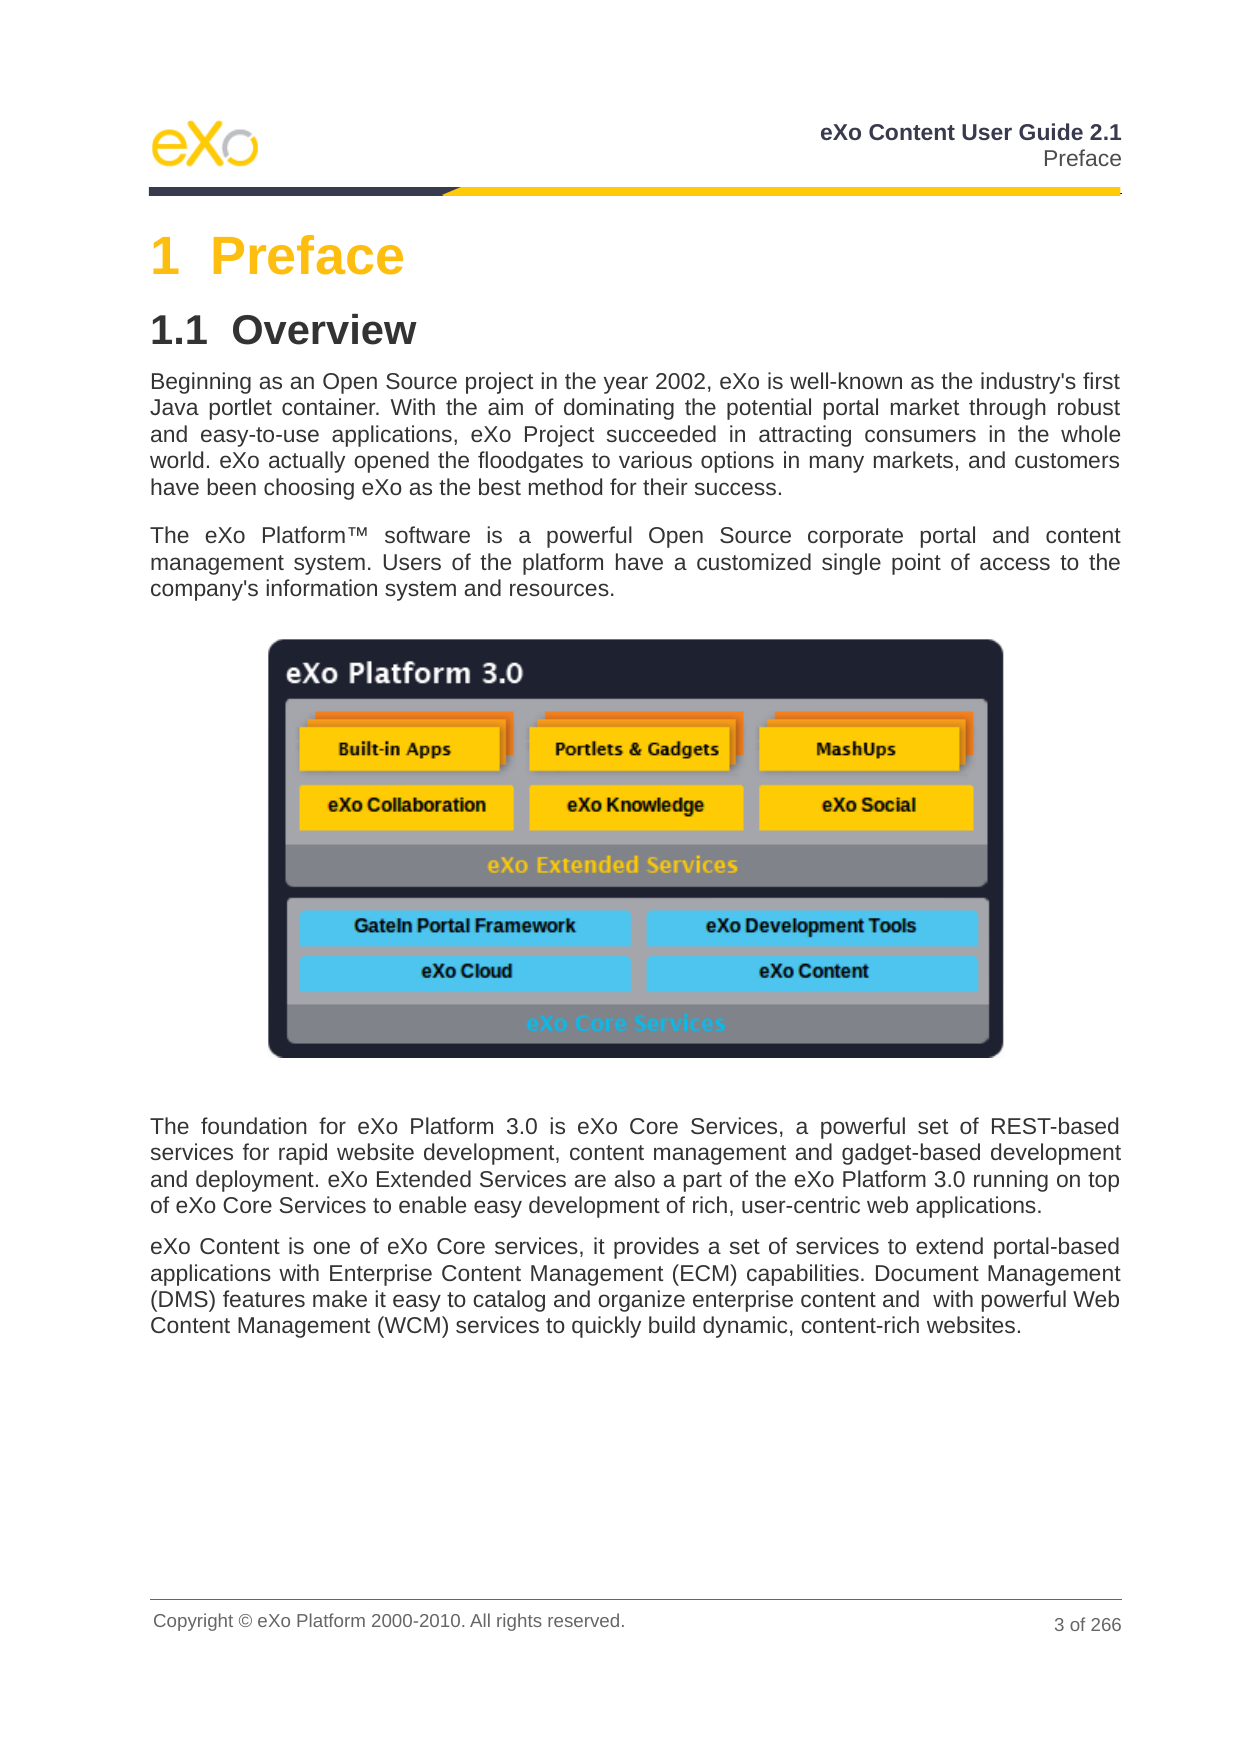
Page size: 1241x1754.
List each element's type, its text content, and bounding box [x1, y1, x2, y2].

text eXo Content is one of eXo Core services, it provides a set of services to extend portal-based applications with Enterprise Content Management (ECM) capabilities. Document Management (DMS) features make it easy to catalog and organize enterprise content and with powerful Web Content Management (WCM) services to quickly build dynamic, content-rich websites. [150, 1233, 1122, 1339]
subtitle Overview [150, 305, 1122, 353]
text The eXo Platform™ software is a powerful Open Source corporate portal and content management system. Users of the platform have a customized single point of access to the company's information system and resources. [150, 522, 1122, 601]
text The foundation for eXo Platform 3.0 is eXo Core Services, a powerful set of REST-based services for rapid website development, content management and gadget-based development and deployment. eXo Extended Services are also a part of the eXo Platform 3.0 running on top of eXo Core Services to enable easy development of rich, user-centric web applications. [150, 1113, 1122, 1218]
picture [267, 638, 1005, 1058]
picture [148, 187, 1121, 196]
picture [152, 120, 259, 167]
text Beginning as an Open Source project in the year 2002, eXo is well-known as the industry's first Java portlet container. With the aim of dominating the potential portal market through robust and easy-to-use applications, eXo Project succeeded in attracting consumers in the whole world. eXo actually opened the floodgates to various options in many markets, and customers have been choosing eXo as the best method for their success. [150, 368, 1122, 500]
subtitle Preface [150, 223, 1122, 286]
